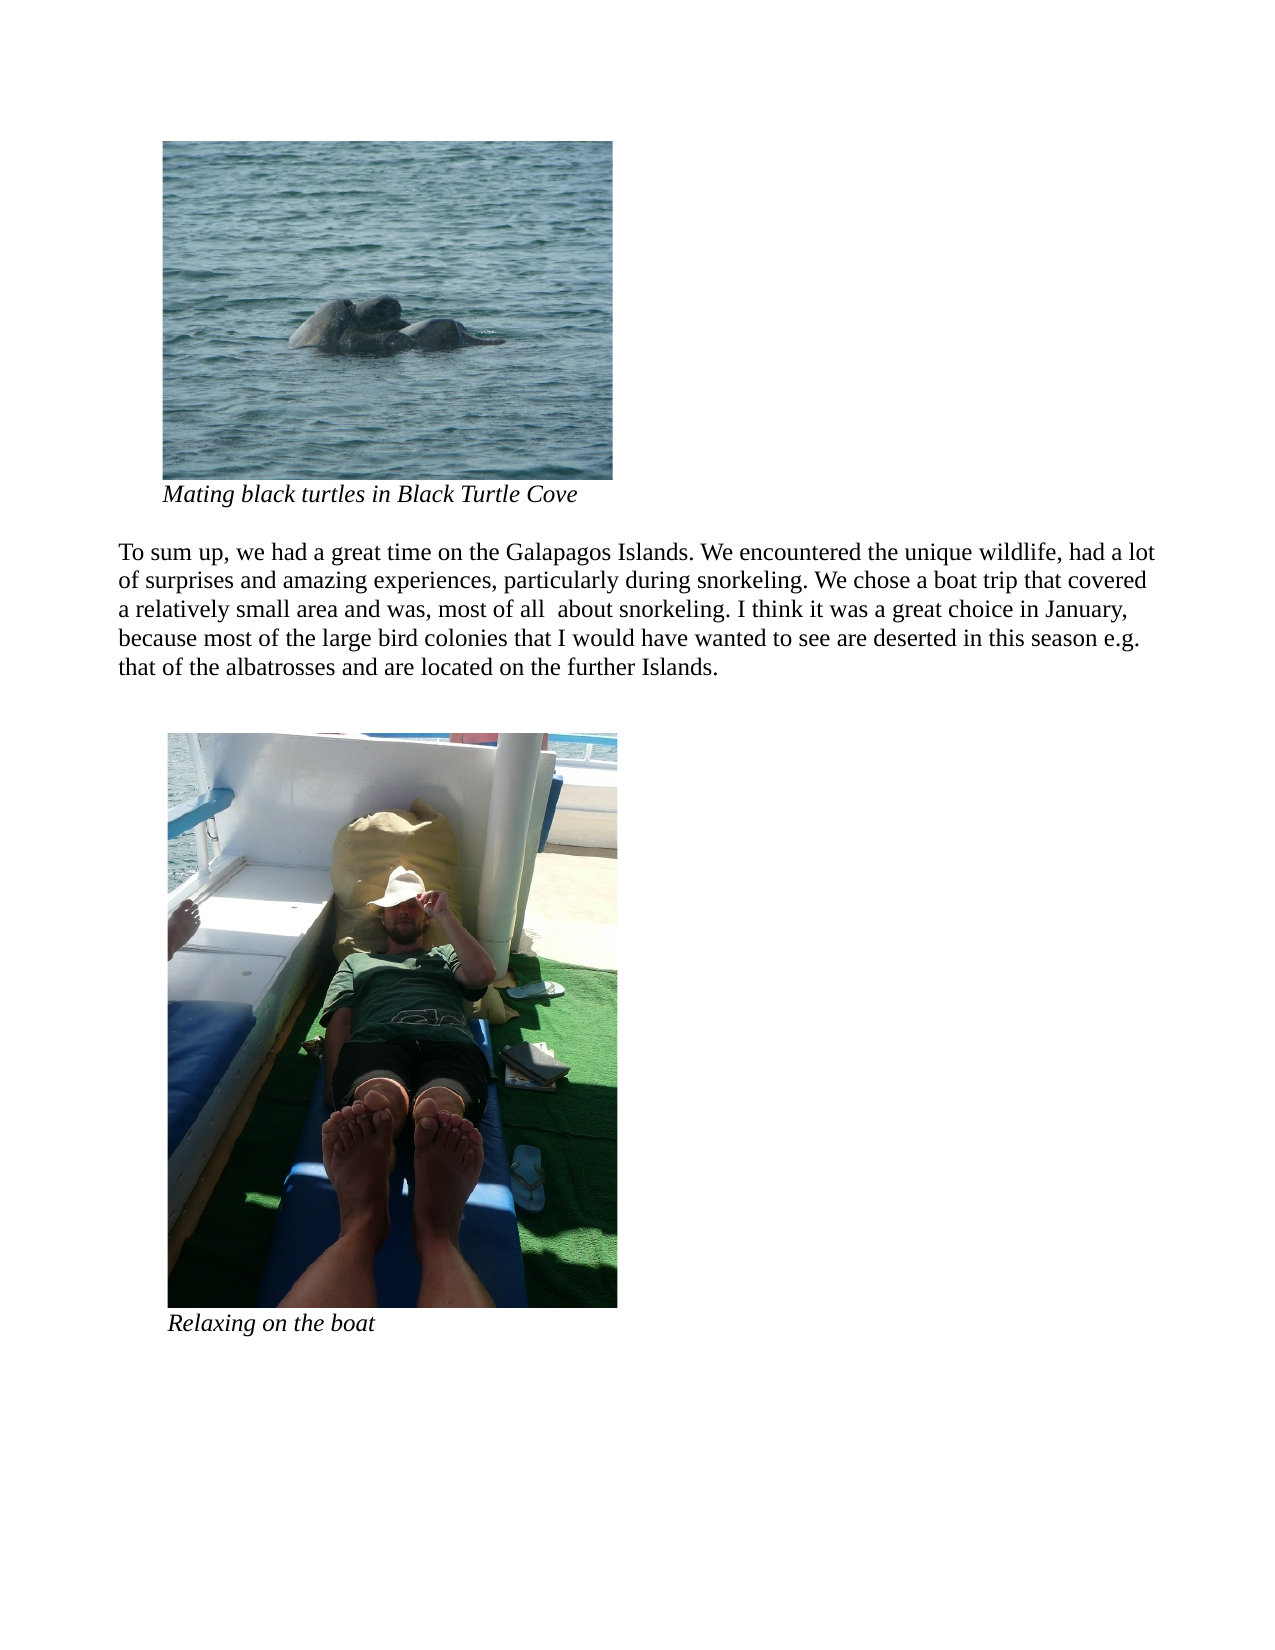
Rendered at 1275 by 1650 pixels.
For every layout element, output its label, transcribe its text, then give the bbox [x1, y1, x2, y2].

text Mating black turtles in Black Turtle Cove [162, 480, 612, 508]
text Relaxing on the boat [167, 1308, 617, 1336]
text To sum up, we had a great time on the Galapagos Islands. We encountered the unique wildlife, had a lot of surprises and amazing experiences, particularly during snorkeling. We chose a boat trip that covered a relatively small area and was, most of all about snorkeling. I think it was a great choice in January, because most of the large bird colonies that I would have wanted to see are deserted in this season e.g. that of the albatrosses and are located on the further Islands. [118, 537, 1157, 681]
picture [167, 733, 618, 1308]
picture [162, 141, 613, 480]
